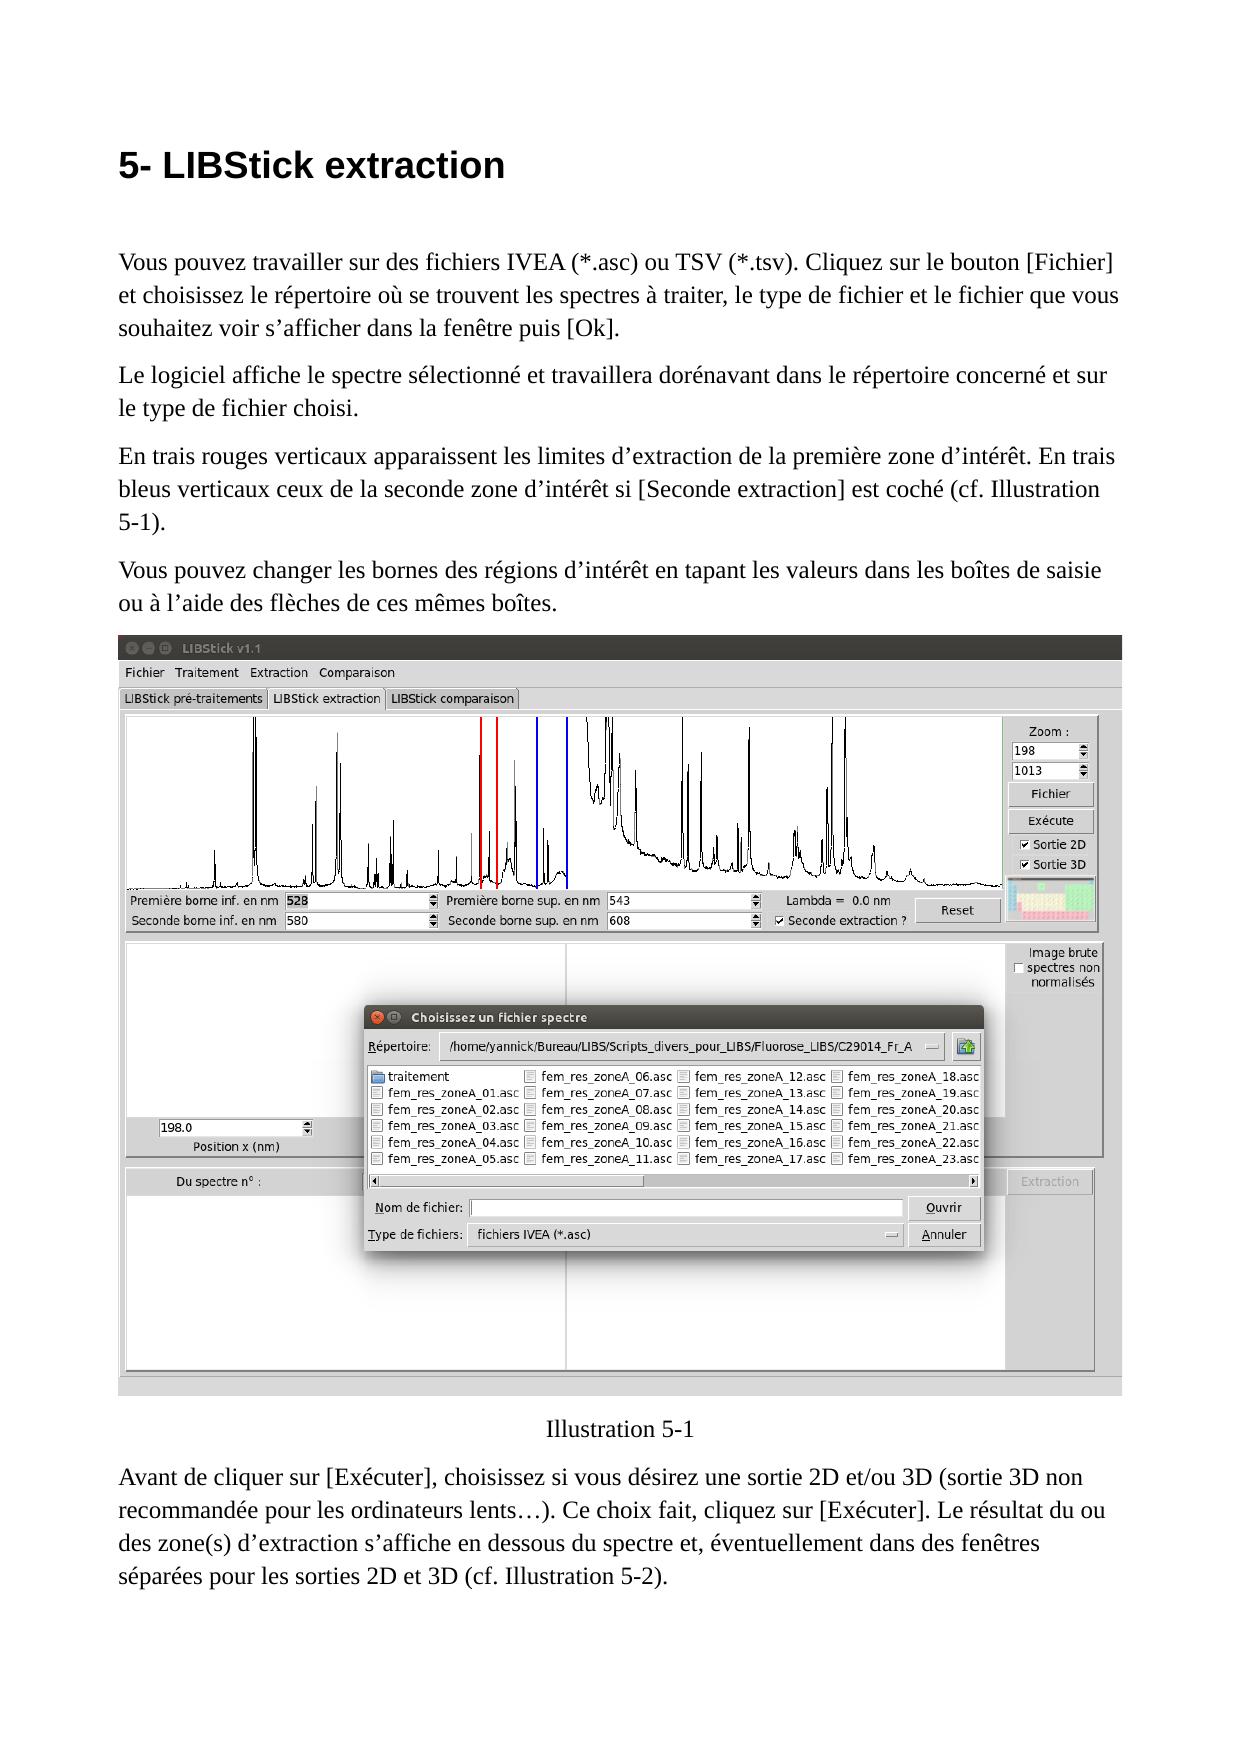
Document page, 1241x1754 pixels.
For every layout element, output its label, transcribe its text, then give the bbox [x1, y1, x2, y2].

text En trais rouges verticaux apparaissent les limites d’extraction de la première zone d’intérêt. En trais bleus verticaux ceux de la seconde zone d’intérêt si [Seconde extraction] est coché (cf. Illustration 5-1). [118, 441, 1122, 536]
text Illustration 5-1 [118, 1414, 1122, 1443]
subtitle 5- LIBStick extraction [118, 143, 1122, 187]
text Avant de cliquer sur [Exécuter], choisissez si vous désirez une sortie 2D et/ou 3D (sortie 3D non recommandée pour les ordinateurs lents…). Ce choix fait, cliquez sur [Exécuter]. Le résultat du ou des zone(s) d’extraction s’affiche en dessous du spectre et, éventuellement dans des fenêtres séparées pour les sorties 2D et 3D (cf. Illustration 5-2). [118, 1462, 1122, 1589]
text Vous pouvez changer les bornes des régions d’intérêt en tapant les valeurs dans les boîtes de saisie ou à l’aide des flèches de ces mêmes boîtes. [118, 555, 1122, 617]
text Le logiciel affiche le spectre sélectionné et travaillera dorénavant dans le répertoire concerné et sur le type de fichier choisi. [118, 361, 1122, 422]
picture [118, 635, 1123, 1396]
text Vous pouvez travailler sur des fichiers IVEA (*.asc) ou TSV (*.tsv). Cliquez sur le bouton [Fichier] et choisissez le répertoire où se trouvent les spectres à traiter, le type de fichier et le fichier que vous souhaitez voir s’afficher dans la fenêtre puis [Ok]. [118, 247, 1122, 342]
